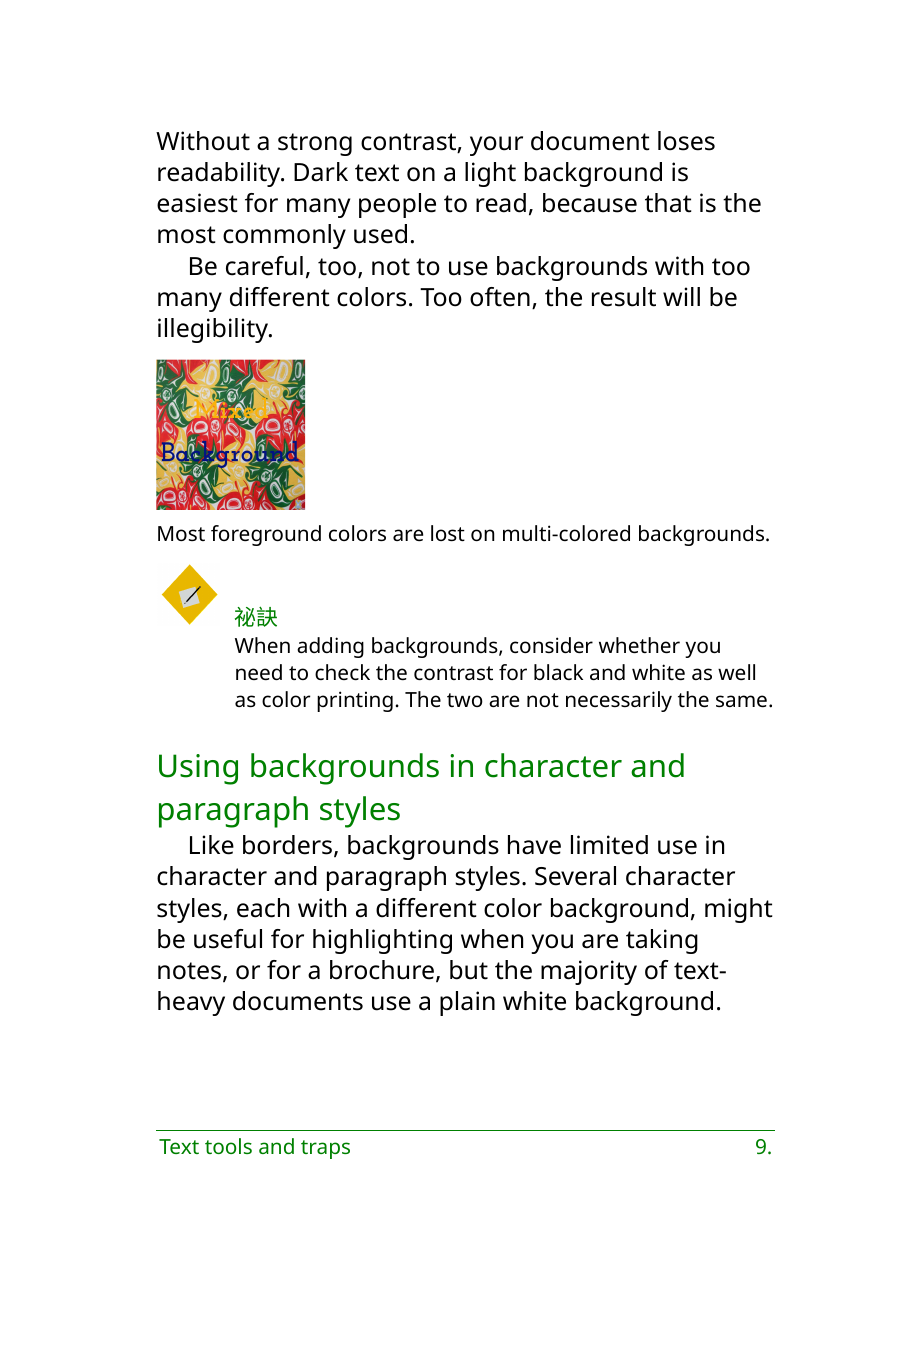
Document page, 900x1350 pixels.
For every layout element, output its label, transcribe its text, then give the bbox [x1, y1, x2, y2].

text When adding backgrounds, consider whether you need to check the contrast for black and white as well as color printing. The two are not necessarily the same. [234, 632, 775, 713]
text Like borders, backgrounds have limited use in character and paragraph styles. Several character styles, each with a different color background, might be useful for highlighting when you are taking notes, or for a brochure, but the majority of text-heavy documents use a plain white background. [156, 829, 775, 1017]
picture [157, 563, 220, 626]
text Be careful, too, not to use backgrounds with too many different colors. Too often, the result will be illegibility. [156, 250, 775, 344]
table_cell Most foreground colors are lost on multi-colored backgrounds. [156, 511, 775, 546]
text Without a strong contrast, your document loses readability. Dark text on a light background is easiest for many people to read, because that is the most commonly used. [156, 125, 775, 250]
table_header [156, 359, 775, 511]
list 祕訣 [156, 562, 775, 632]
subtitle Using backgrounds in character and paragraph styles [156, 744, 775, 829]
picture [156, 359, 306, 510]
